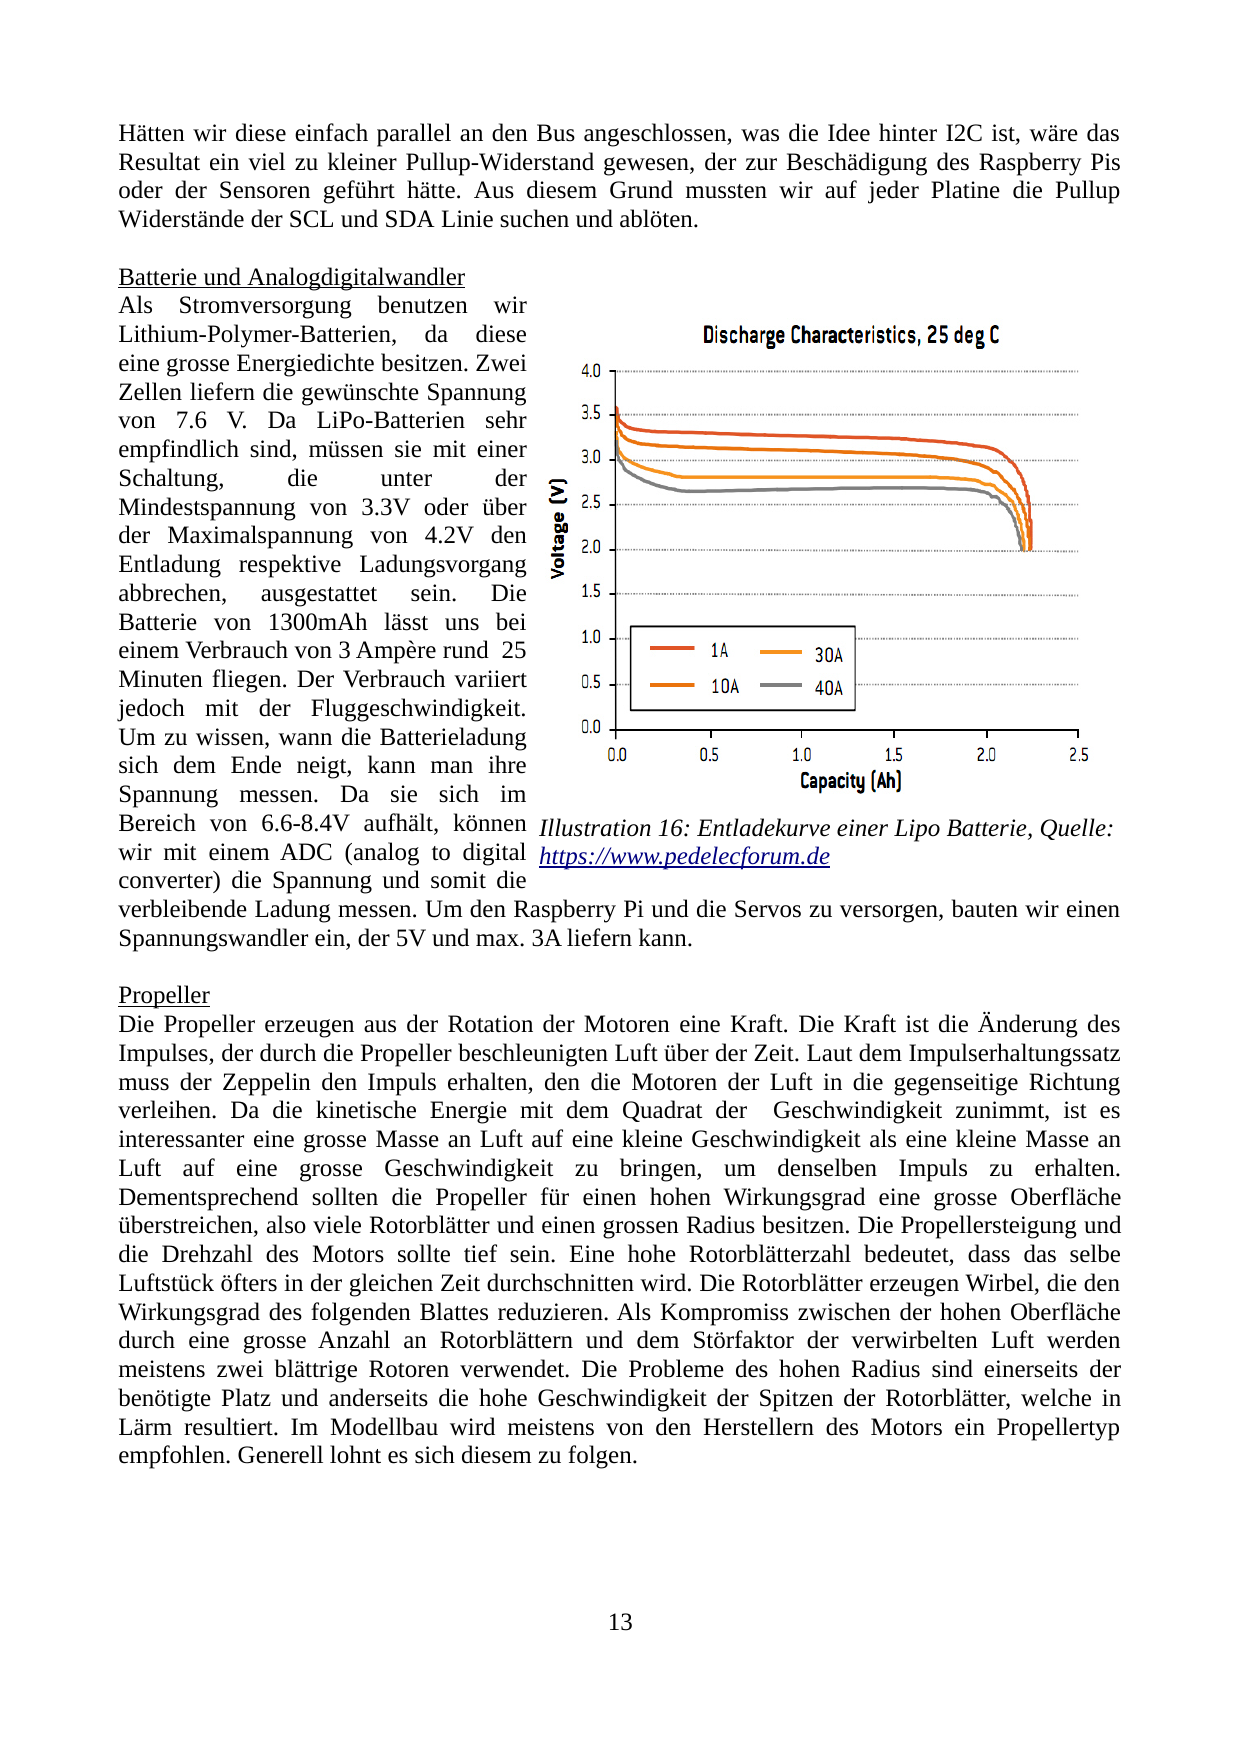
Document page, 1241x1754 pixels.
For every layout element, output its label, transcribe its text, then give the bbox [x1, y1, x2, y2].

picture [538, 311, 1123, 808]
text Batterie und Analogdigitalwandler [118, 262, 1122, 291]
text Propeller [118, 981, 1122, 1009]
text Die Propeller erzeugen aus der Rotation der Motoren eine Kraft. Die Kraft ist die Änderung des Impulses, der durch die Propeller beschleunigten Luft über der Zeit. Laut dem Impulserhaltungssatz muss der Zeppelin den Impuls erhalten, den die Motoren der Luft in die gegenseitige Richtung verleihen. Da die kinetische Energie mit dem Quadrat der Geschwindigkeit zunimmt, ist es interessanter eine grosse Masse an Luft auf eine kleine Geschwindigkeit als eine kleine Masse an Luft auf eine grosse Geschwindigkeit zu bringen, um denselben Impuls zu erhalten. Dementsprechend sollten die Propeller für einen hohen Wirkungsgrad eine grosse Oberfläche überstreichen, also viele Rotorblätter und einen grossen Radius besitzen. Die Propellersteigung und die Drehzahl des Motors sollte tief sein. Eine hohe Rotorblätterzahl bedeutet, dass das selbe Luftstück öfters in der gleichen Zeit durchschnitten wird. Die Rotorblätter erzeugen Wirbel, die den Wirkungsgrad des folgenden Blattes reduzieren. Als Kompromiss zwischen der hohen Oberfläche durch eine grosse Anzahl an Rotorblättern und dem Störfaktor der verwirbelten Luft werden meistens zwei blättrige Rotoren verwendet. Die Probleme des hohen Radius sind einerseits der benötigte Platz und anderseits die hohe Geschwindigkeit der Spitzen der Rotorblätter, welche in Lärm resultiert. Im Modellbau wird meistens von den Herstellern des Motors ein Propellertyp empfohlen. Generell lohnt es sich diesem zu folgen. [118, 1009, 1122, 1469]
text Als Stromversorgung benutzen wir Lithium-Polymer-Batterien, da diese eine grosse Energiedichte besitzen. Zwei Zellen liefern die gewünschte Spannung von 7.6 V. Da LiPo-Batterien sehr empfindlich sind, müssen sie mit einer Schaltung, die unter der Mindestspannung von 3.3V oder über der Maximalspannung von 4.2V den Entladung respektive Ladungsvorgang abbrechen, ausgestattet sein. Die Batterie von 1300mAh lässt uns bei einem Verbrauch von 3 Ampère rund 25 Minuten fliegen. Der Verbrauch variiert jedoch mit der Fluggeschwindigkeit. Um zu wissen, wann die Batterieladung sich dem Ende neigt, kann man ihre Spannung messen. Da sie sich im Bereich von 6.6-8.4V aufhält, können wir mit einem ADC (analog to digital converter) die Spannung und somit die verbleibende Ladung messen. Um den Raspberry Pi und die Servos zu versorgen, bauten wir einen Spannungswandler ein, der 5V und max. 3A liefern kann. [118, 291, 1123, 952]
text Hätten wir diese einfach parallel an den Bus angeschlossen, was die Idee hinter I2C ist, wäre das Resultat ein viel zu kleiner Pullup-Widerstand gewesen, der zur Beschädigung des Raspberry Pis oder der Sensoren geführt hätte. Aus diesem Grund mussten wir auf jeder Platine die Pullup Widerstände der SCL und SDA Linie suchen und ablöten. [118, 118, 1122, 233]
text Illustration 16: Entladekurve einer Lipo Batterie, Quelle: https://www.pedelecforum.de [539, 808, 1123, 870]
